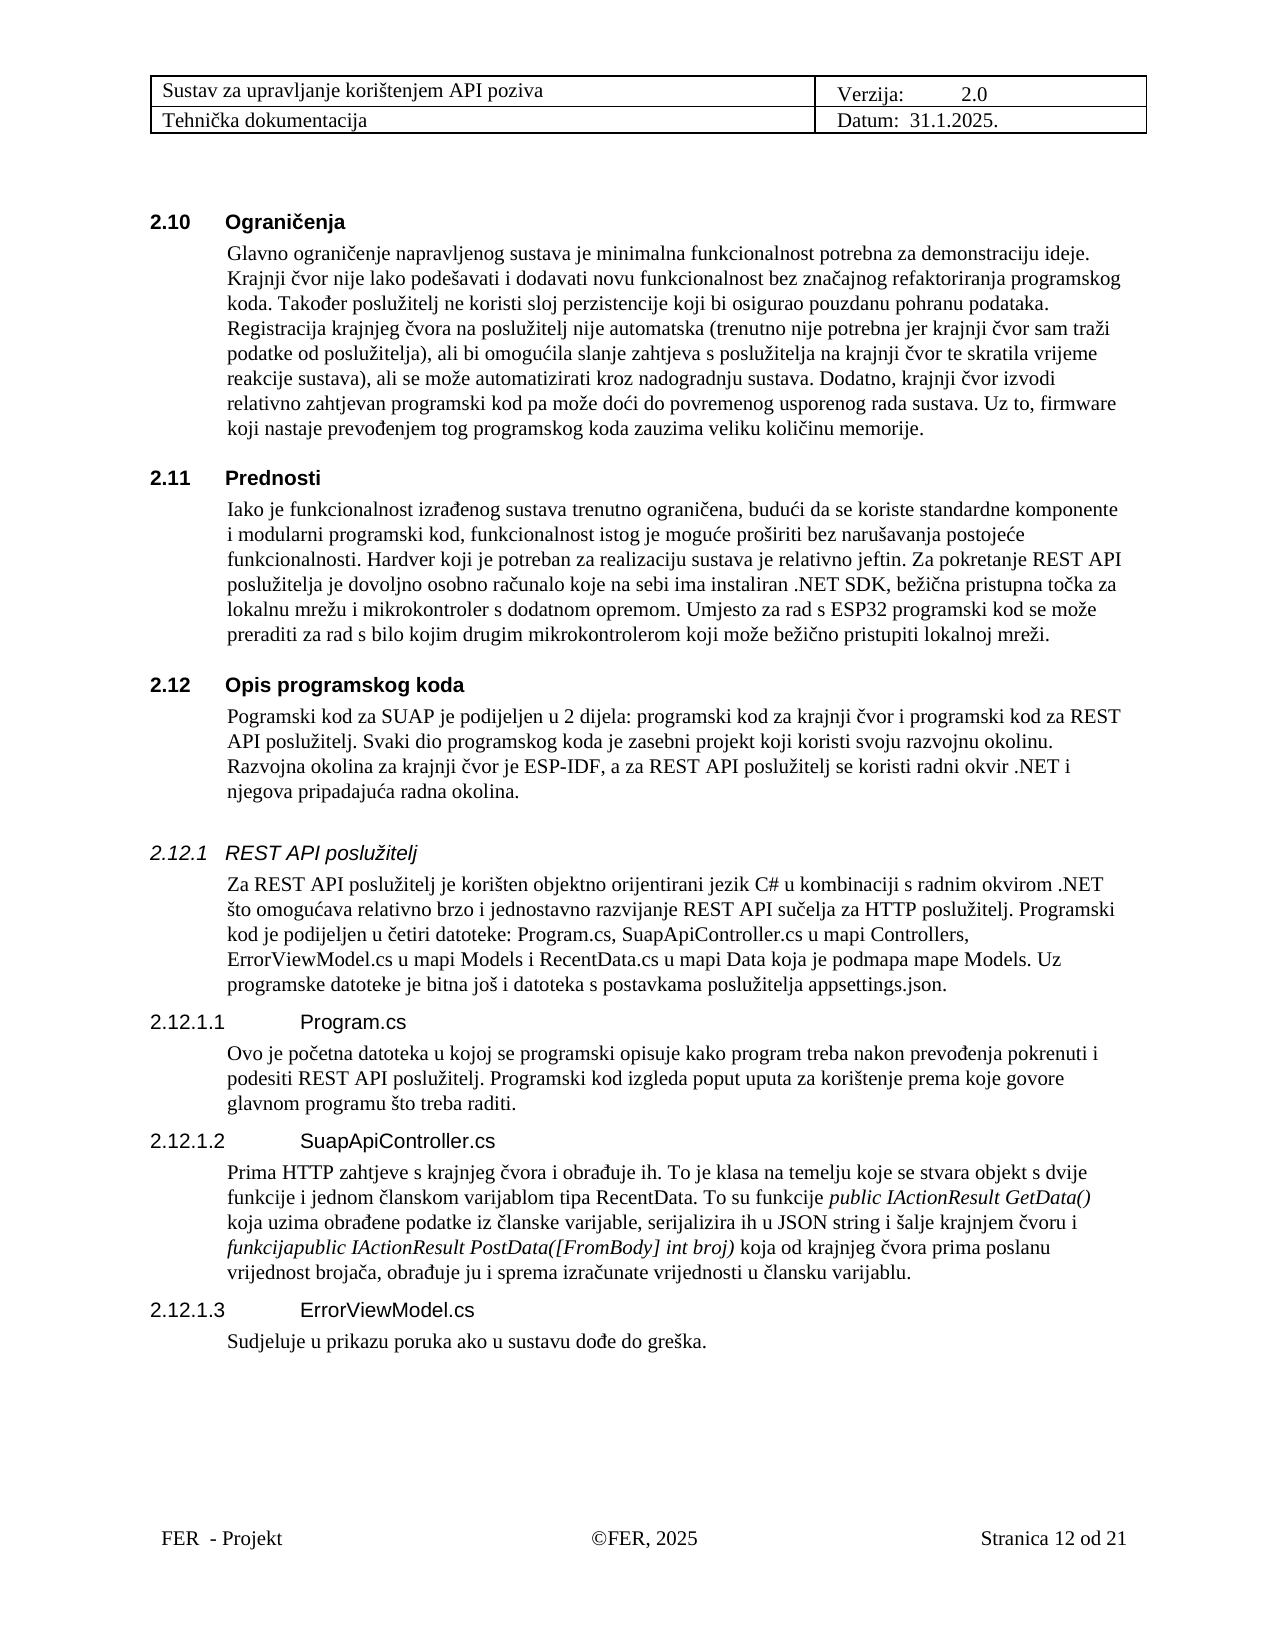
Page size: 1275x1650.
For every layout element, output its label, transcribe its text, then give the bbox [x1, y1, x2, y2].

subtitle SuapApiController.cs [150, 1128, 1125, 1153]
text Sudjeluje u prikazu poruka ako u sustavu dođe do greška. [227, 1328, 1125, 1353]
text Glavno ograničenje napravljenog sustava je minimalna funkcionalnost potrebna za demonstraciju ideje. Krajnji čvor nije lako podešavati i dodavati novu funkcionalnost bez značajnog refaktoriranja programskog koda. Također poslužitelj ne koristi sloj perzistencije koji bi osigurao pouzdanu pohranu podataka. Registracija krajnjeg čvora na poslužitelj nije automatska (trenutno nije potrebna jer krajnji čvor sam traži podatke od poslužitelja), ali bi omogućila slanje zahtjeva s poslužitelja na krajnji čvor te skratila vrijeme reakcije sustava), ali se može automatizirati kroz nadogradnju sustava. Dodatno, krajnji čvor izvodi relativno zahtjevan programski kod pa može doći do povremenog usporenog rada sustava. Uz to, firmware koji nastaje prevođenjem tog programskog koda zauzima veliku količinu memorije. [227, 240, 1125, 440]
text Pogramski kod za SUAP je podijeljen u 2 dijela: programski kod za krajnji čvor i programski kod za REST API poslužitelj. Svaki dio programskog koda je zasebni projekt koji koristi svoju razvojnu okolinu. [227, 703, 1125, 753]
subtitle Opis programskog koda [150, 671, 1125, 696]
subtitle Ograničenja [150, 209, 1125, 234]
subtitle Program.cs [150, 1009, 1125, 1034]
text Iako je funkcionalnost izrađenog sustava trenutno ograničena, budući da se koriste standardne komponente i modularni programski kod, funkcionalnost istog je moguće proširiti bez narušavanja postojeće funkcionalnosti. Hardver koji je potreban za realizaciju sustava je relativno jeftin. Za pokretanje REST API poslužitelja je dovoljno osobno računalo koje na sebi ima instaliran .NET SDK, bežična pristupna točka za lokalnu mrežu i mikrokontroler s dodatnom opremom. Umjesto za rad s ESP32 programski kod se može preraditi za rad s bilo kojim drugim mikrokontrolerom koji može bežično pristupiti lokalnoj mreži. [227, 496, 1125, 646]
text Za REST API poslužitelj je korišten objektno orijentirani jezik C# u kombinaciji s radnim okvirom .NET što omogućava relativno brzo i jednostavno razvijanje REST API sučelja za HTTP poslužitelj. Programski kod je podijeljen u četiri datoteke: Program.cs, SuapApiController.cs u mapi Controllers, ErrorViewModel.cs u mapi Models i RecentData.cs u mapi Data koja je podmapa mape Models. Uz programske datoteke je bitna još i datoteka s postavkama poslužitelja appsettings.json. [227, 871, 1125, 996]
text Razvojna okolina za krajnji čvor je ESP-IDF, a za REST API poslužitelj se koristi radni okvir .NET i njegova pripadajuća radna okolina. [227, 753, 1125, 803]
subtitle Prednosti [150, 465, 1125, 490]
subtitle REST API poslužitelj [150, 840, 1125, 865]
subtitle ErrorViewModel.cs [150, 1296, 1125, 1321]
text Prima HTTP zahtjeve s krajnjeg čvora i obrađuje ih. To je klasa na temelju koje se stvara objekt s dvije funkcije i jednom članskom varijablom tipa RecentData. To su funkcije public IActionResult GetData() koja uzima obrađene podatke iz članske varijable, serijalizira ih u JSON string i šalje krajnjem čvoru i funkcijapublic IActionResult PostData([FromBody] int broj) koja od krajnjeg čvora prima poslanu vrijednost brojača, obrađuje ju i sprema izračunate vrijednosti u člansku varijablu. [227, 1159, 1125, 1284]
text Ovo je početna datoteka u kojoj se programski opisuje kako program treba nakon prevođenja pokrenuti i podesiti REST API poslužitelj. Programski kod izgleda poput uputa za korištenje prema koje govore glavnom programu što treba raditi. [227, 1040, 1125, 1115]
